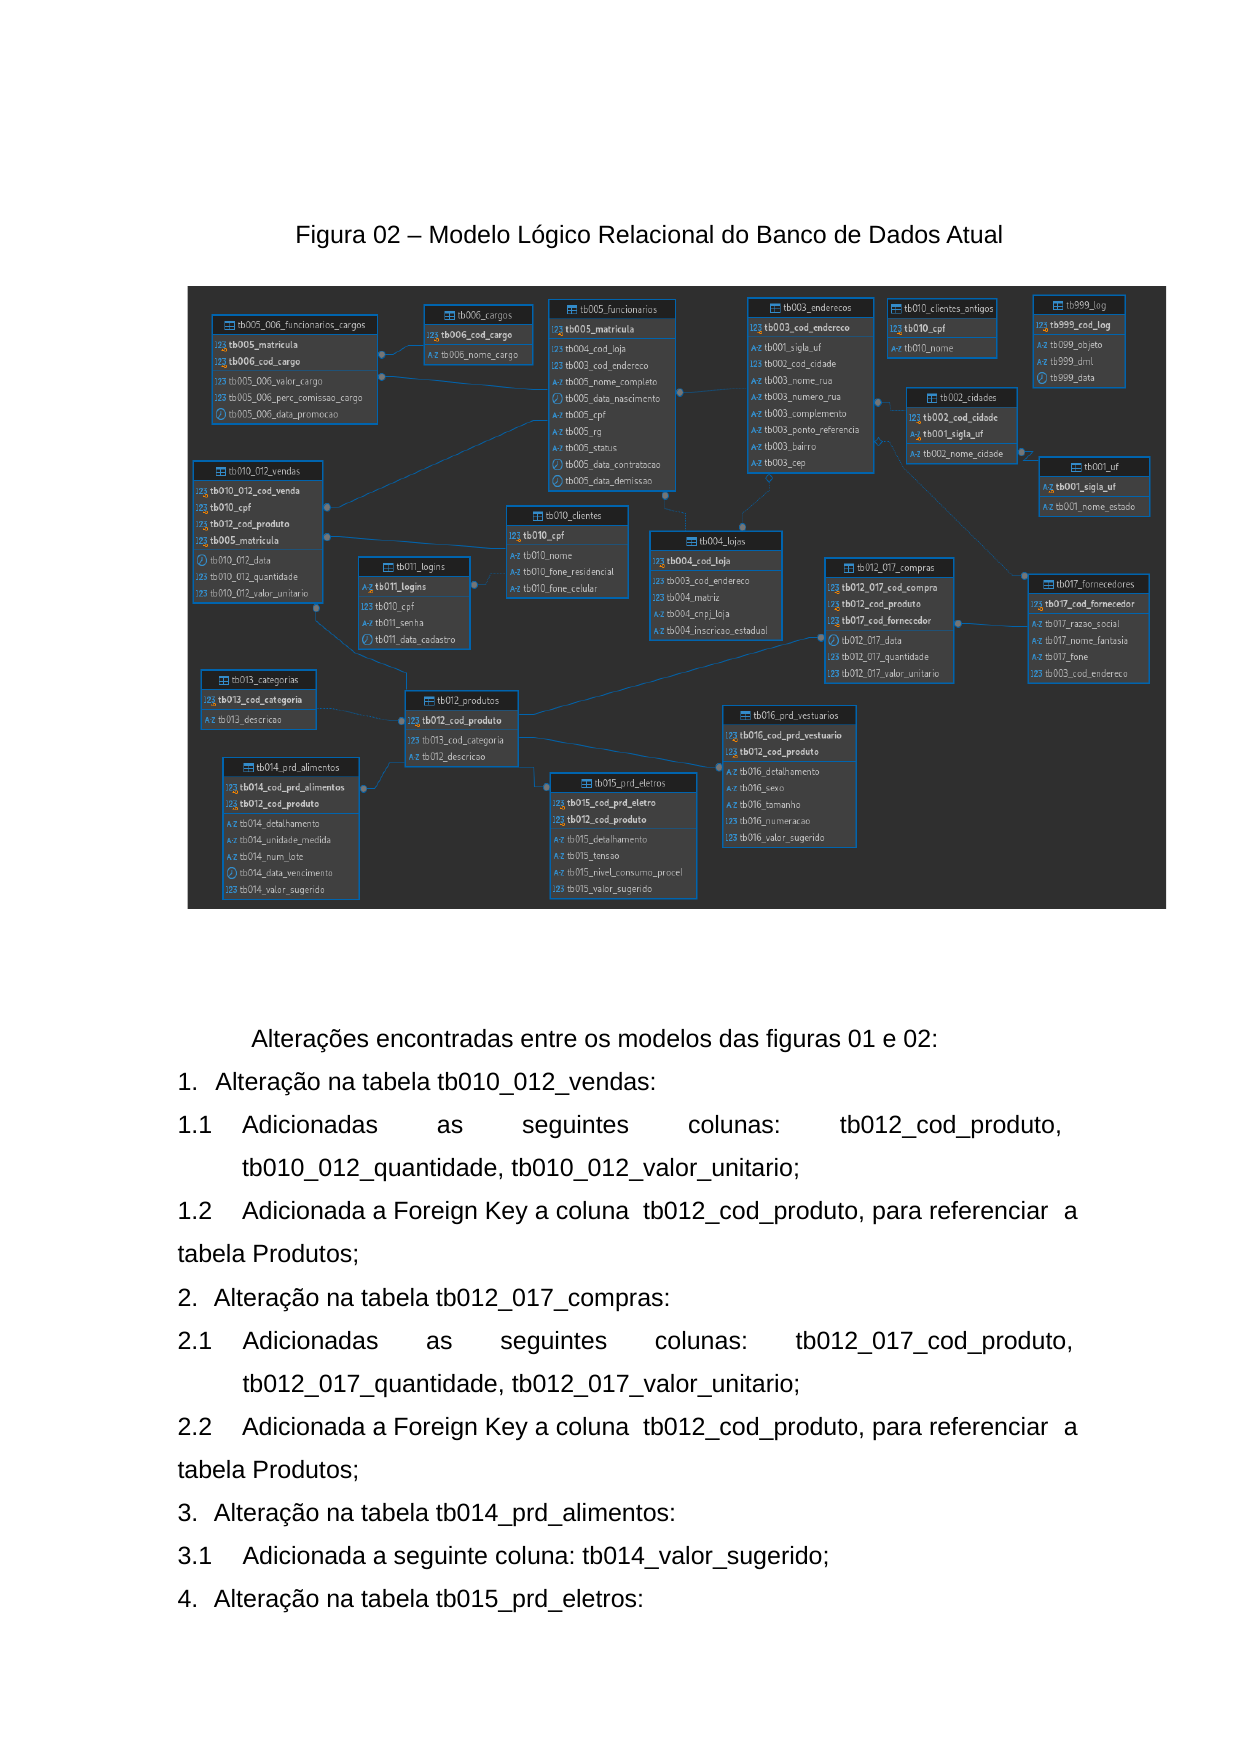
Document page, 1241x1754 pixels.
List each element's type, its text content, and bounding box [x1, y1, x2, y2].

text Figura 02 – Modelo Lógico Relacional do Banco de Dados Atual [177, 220, 1122, 249]
list Alteração na tabela tb014_prd_alimentos: [177, 1498, 1122, 1527]
list Alteração na tabela tb012_017_compras: [177, 1283, 1122, 1311]
picture [187, 286, 1167, 909]
list Adicionada a Foreign Key a coluna tb012_cod_produto, para referenciar a tabela Produtos; [177, 1412, 1122, 1484]
text Alterações encontradas entre os modelos das figuras 01 e 02: [177, 1024, 1122, 1053]
list Alteração na tabela tb015_prd_eletros: [177, 1584, 1122, 1613]
list Adicionada a seguinte coluna: tb014_valor_sugerido; [177, 1541, 1122, 1570]
list Adicionada a Foreign Key a coluna tb012_cod_produto, para referenciar a tabela Produtos; [177, 1196, 1122, 1268]
list Adicionadas as seguintes colunas: tb012_017_cod_produto, tb012_017_quantidade, tb012_017_valor_unitario; [177, 1326, 1122, 1398]
list Alteração na tabela tb010_012_vendas: [177, 1067, 1122, 1096]
list Adicionadas as seguintes colunas: tb012_cod_produto, tb010_012_quantidade, tb010_012_valor_unitario; [177, 1110, 1122, 1182]
